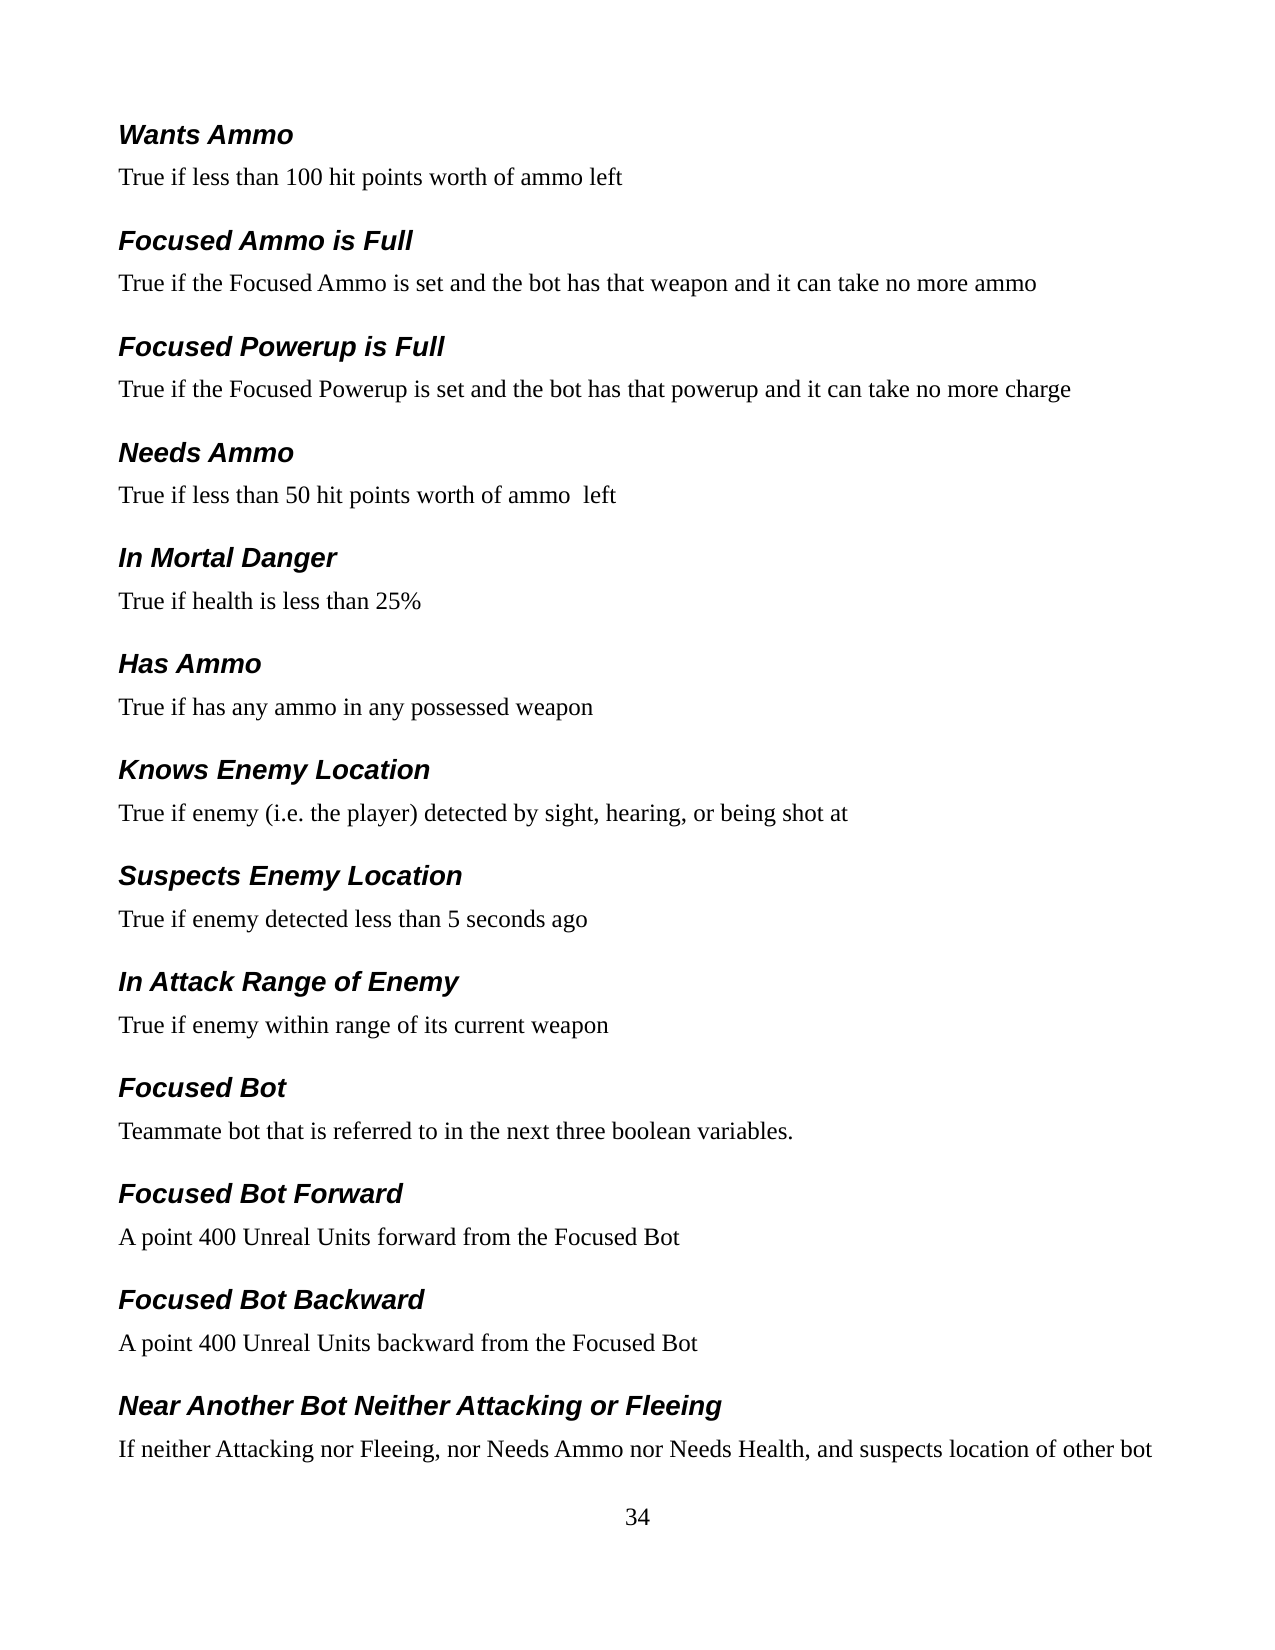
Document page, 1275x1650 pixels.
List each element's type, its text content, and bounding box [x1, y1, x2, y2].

text True if less than 50 hit points worth of ammo left [118, 480, 1157, 509]
text True if the Focused Ammo is set and the bot has that weapon and it can take no more ammo [118, 268, 1157, 297]
text True if enemy within range of its current weapon [118, 1010, 1157, 1039]
subtitle Has Ammo [118, 648, 1157, 680]
subtitle Focused Bot Forward [118, 1177, 1157, 1209]
subtitle Needs Ammo [118, 436, 1157, 468]
subtitle Knows Enemy Location [118, 754, 1157, 786]
subtitle Focused Ammo is Full [118, 224, 1157, 256]
text True if enemy detected less than 5 seconds ago [118, 904, 1157, 933]
subtitle In Mortal Danger [118, 542, 1157, 574]
subtitle Focused Powerup is Full [118, 330, 1157, 362]
subtitle Focused Bot Backward [118, 1283, 1157, 1315]
text True if has any ammo in any possessed weapon [118, 692, 1157, 721]
subtitle Wants Ammo [118, 118, 1157, 150]
subtitle Suspects Enemy Location [118, 860, 1157, 892]
subtitle Near Another Bot Neither Attacking or Fleeing [118, 1389, 1157, 1421]
text True if the Focused Powerup is set and the bot has that powerup and it can take no more charge [118, 374, 1157, 403]
subtitle In Attack Range of Enemy [118, 966, 1157, 997]
text If neither Attacking nor Fleeing, nor Needs Ammo nor Needs Health, and suspects location of other bot [118, 1434, 1157, 1462]
text Teammate bot that is referred to in the next three boolean variables. [118, 1116, 1157, 1145]
text True if health is less than 25% [118, 586, 1157, 615]
subtitle Focused Bot [118, 1072, 1157, 1103]
text A point 400 Unreal Units backward from the Focused Bot [118, 1328, 1157, 1357]
text A point 400 Unreal Units forward from the Focused Bot [118, 1222, 1157, 1251]
text True if enemy (i.e. the player) detected by sight, hearing, or being shot at [118, 798, 1157, 827]
text True if less than 100 hit points worth of ammo left [118, 162, 1157, 191]
